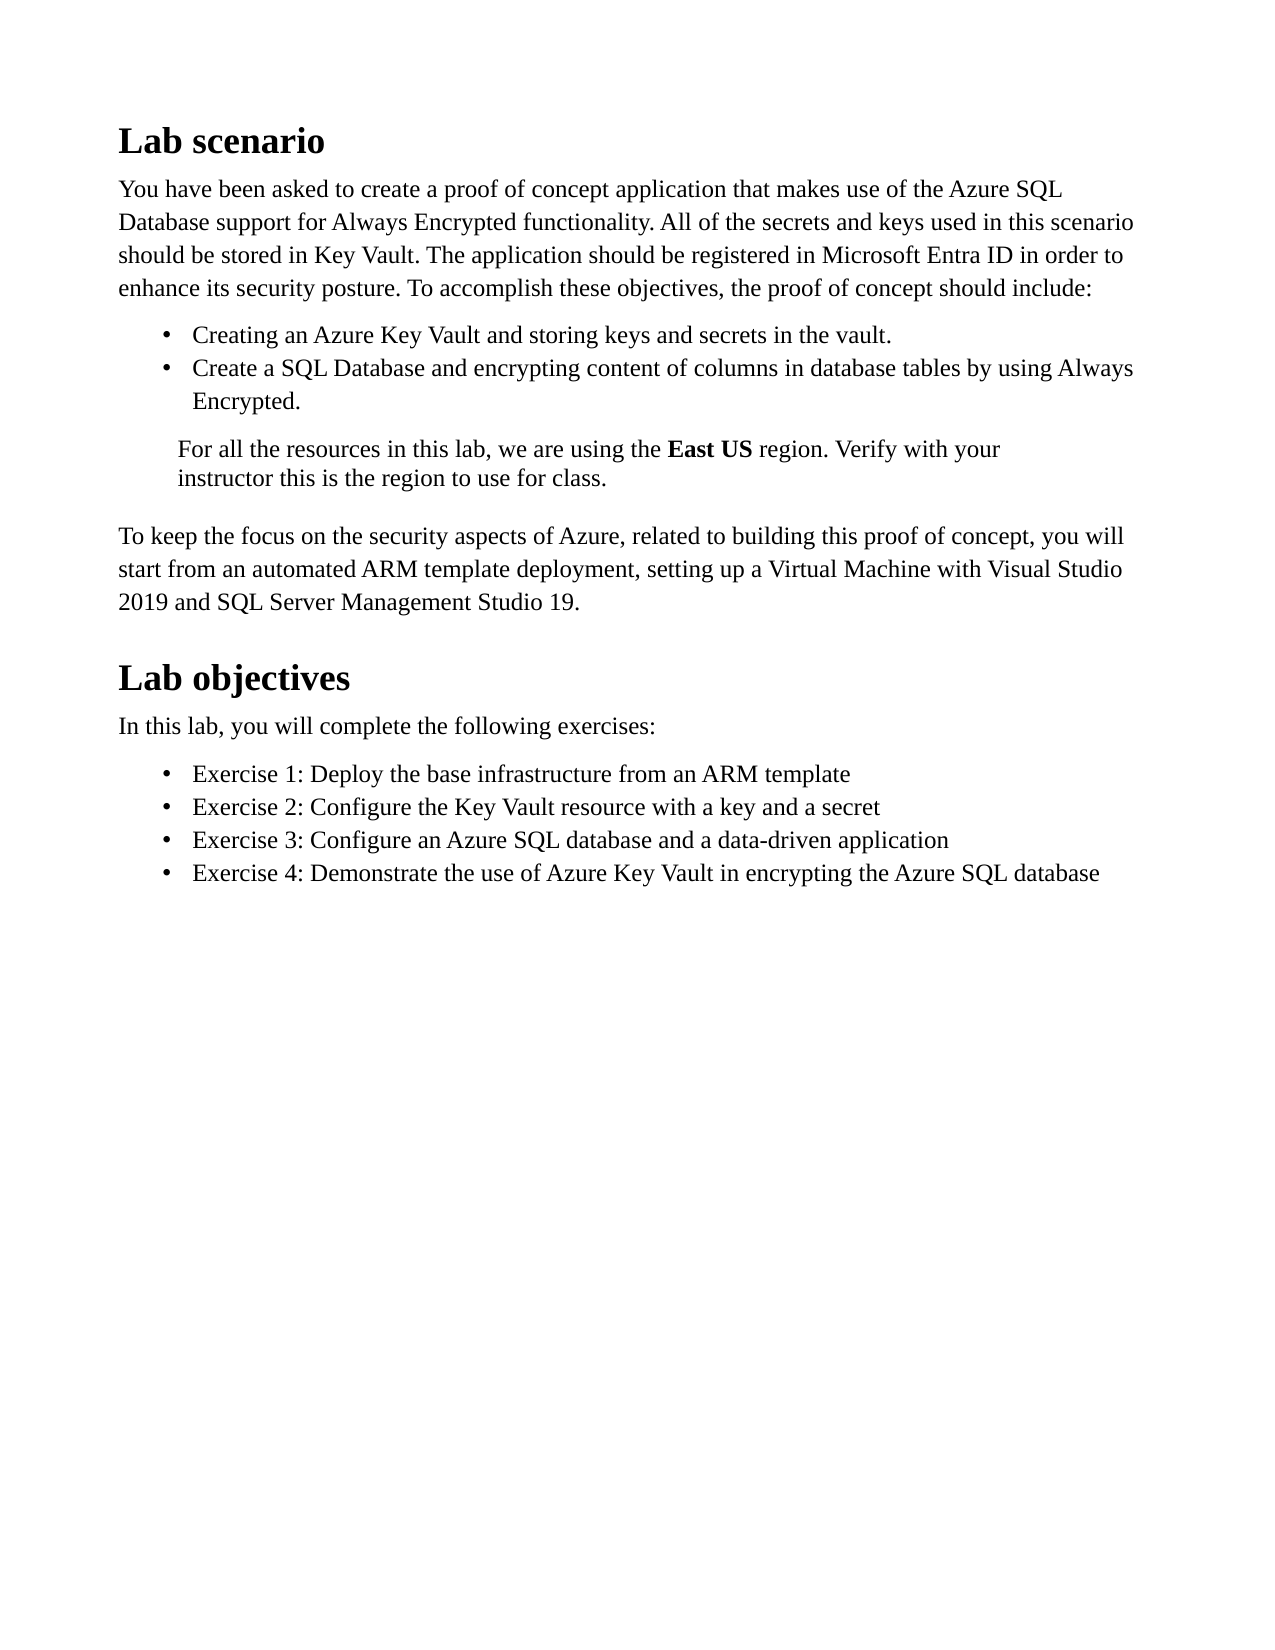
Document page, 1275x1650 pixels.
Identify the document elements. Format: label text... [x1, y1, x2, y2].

list Exercise 2: Configure the Key Vault resource with a key and a secret [162, 792, 1157, 821]
text You have been asked to create a proof of concept application that makes use of the Azure SQL Database support for Always Encrypted functionality. All of the secrets and keys used in this scenario should be stored in Key Vault. The application should be registered in Microsoft Entra ID in order to enhance its security posture. To accomplish these objectives, the proof of concept should include: [118, 174, 1157, 302]
list Creating an Azure Key Vault and storing keys and secrets in the vault. [162, 320, 1157, 349]
list Exercise 1: Deploy the base infrastructure from an ARM template [162, 759, 1157, 787]
subtitle Lab objectives [118, 656, 1157, 699]
subtitle Lab scenario [118, 118, 1157, 161]
list Create a SQL Database and encrypting content of columns in database tables by using Always Encrypted. [162, 353, 1157, 415]
list Exercise 4: Demonstrate the use of Azure Key Vault in encrypting the Azure SQL database [162, 858, 1157, 887]
text In this lab, you will complete the following exercises: [118, 711, 1157, 740]
list Exercise 3: Configure an Azure SQL database and a data-driven application [162, 825, 1157, 853]
text To keep the focus on the security aspects of Azure, related to building this proof of concept, you will start from an automated ARM template deployment, setting up a Virtual Machine with Visual Studio 2019 and SQL Server Management Studio 19. [118, 521, 1157, 616]
text For all the resources in this lab, we are using the East US region. Verify with your instructor this is the region to use for class. [177, 434, 1098, 492]
